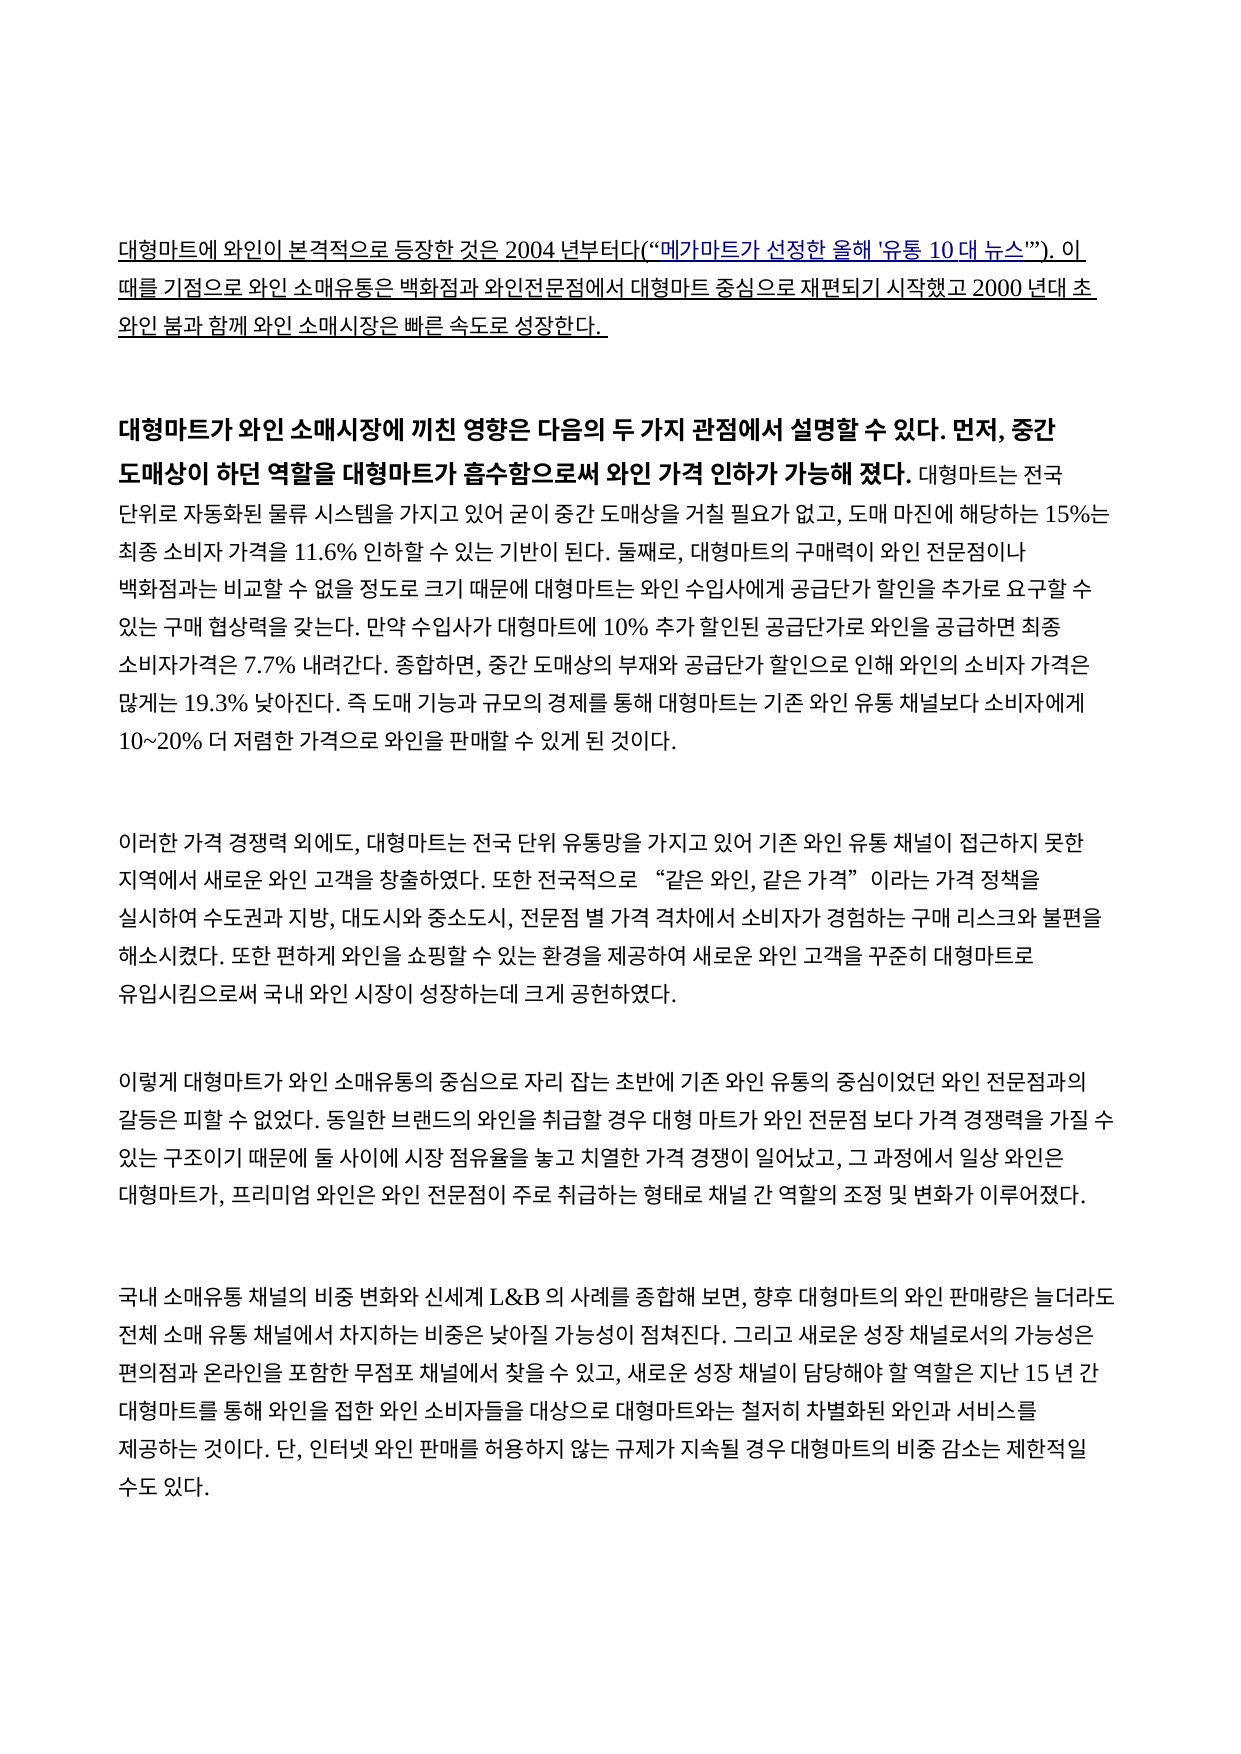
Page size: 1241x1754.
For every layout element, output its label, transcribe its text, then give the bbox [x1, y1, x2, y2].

text 대형마트에 와인이 본격적으로 등장한 것은 2004년부터다(“메가마트가 선정한 올해 '유통 10대 뉴스'”). 이 때를 기점으로 와인 소매유통은 백화점과 와인전문점에서 대형마트 중심으로 재편되기 시작했고 2000년대 초 와인 붐과 함께 와인 소매시장은 빠른 속도로 성장한다. [118, 233, 1122, 341]
text 국내 소매유통 채널의 비중 변화와 신세계L&B의 사례를 종합해 보면, 향후 대형마트의 와인 판매량은 늘더라도 전체 소매 유통 채널에서 차지하는 비중은 낮아질 가능성이 점쳐진다. 그리고 새로운 성장 채널로서의 가능성은 편의점과 온라인을 포함한 무점포 채널에서 찾을 수 있고, 새로운 성장 채널이 담당해야 할 역할은 지난 15년 간 대형마트를 통해 와인을 접한 와인 소비자들을 대상으로 대형마트와는 철저히 차별화된 와인과 서비스를 제공하는 것이다. 단, 인터넷 와인 판매를 허용하지 않는 규제가 지속될 경우 대형마트의 비중 감소는 제한적일 수도 있다. [118, 1280, 1122, 1501]
text 이러한 가격 경쟁력 외에도, 대형마트는 전국 단위 유통망을 가지고 있어 기존 와인 유통 채널이 접근하지 못한 지역에서 새로운 와인 고객을 창출하였다. 또한 전국적으로 “같은 와인, 같은 가격”이라는 가격 정책을 실시하여 수도권과 지방, 대도시와 중소도시, 전문점 별 가격 격차에서 소비자가 경험하는 구매 리스크와 불편을 해소시켰다. 또한 편하게 와인을 쇼핑할 수 있는 환경을 제공하여 새로운 와인 고객을 꾸준히 대형마트로 유입시킴으로써 국내 와인 시장이 성장하는데 크게 공헌하였다. [118, 826, 1122, 1009]
text 이렇게 대형마트가 와인 소매유통의 중심으로 자리 잡는 초반에 기존 와인 유통의 중심이었던 와인 전문점과의 갈등은 피할 수 없었다. 동일한 브랜드의 와인을 취급할 경우 대형 마트가 와인 전문점 보다 가격 경쟁력을 가질 수 있는 구조이기 때문에 둘 사이에 시장 점유율을 놓고 치열한 가격 경쟁이 일어났고, 그 과정에서 일상 와인은 대형마트가, 프리미엄 와인은 와인 전문점이 주로 취급하는 형태로 채널 간 역할의 조정 및 변화가 이루어졌다. [118, 1030, 1122, 1210]
text 대형마트가 와인 소매시장에 끼친 영향은 다음의 두 가지 관점에서 설명할 수 있다. 먼저, 중간 도매상이 하던 역할을 대형마트가 흡수함으로써 와인 가격 인하가 가능해 졌다. 대형마트는 전국 단위로 자동화된 물류 시스템을 가지고 있어 굳이 중간 도매상을 거칠 필요가 없고, 도매 마진에 해당하는 15%는 최종 소비자 가격을 11.6% 인하할 수 있는 기반이 된다. 둘째로, 대형마트의 구매력이 와인 전문점이나 백화점과는 비교할 수 없을 정도로 크기 때문에 대형마트는 와인 수입사에게 공급단가 할인을 추가로 요구할 수 있는 구매 협상력을 갖는다. 만약 수입사가 대형마트에 10% 추가 할인된 공급단가로 와인을 공급하면 최종 소비자가격은 7.7% 내려간다. 종합하면, 중간 도매상의 부재와 공급단가 할인으로 인해 와인의 소비자 가격은 많게는 19.3% 낮아진다. 즉 도매 기능과 규모의 경제를 통해 대형마트는 기존 와인 유통 채널보다 소비자에게 10~20% 더 저렴한 가격으로 와인을 판매할 수 있게 된 것이다. [118, 411, 1122, 756]
